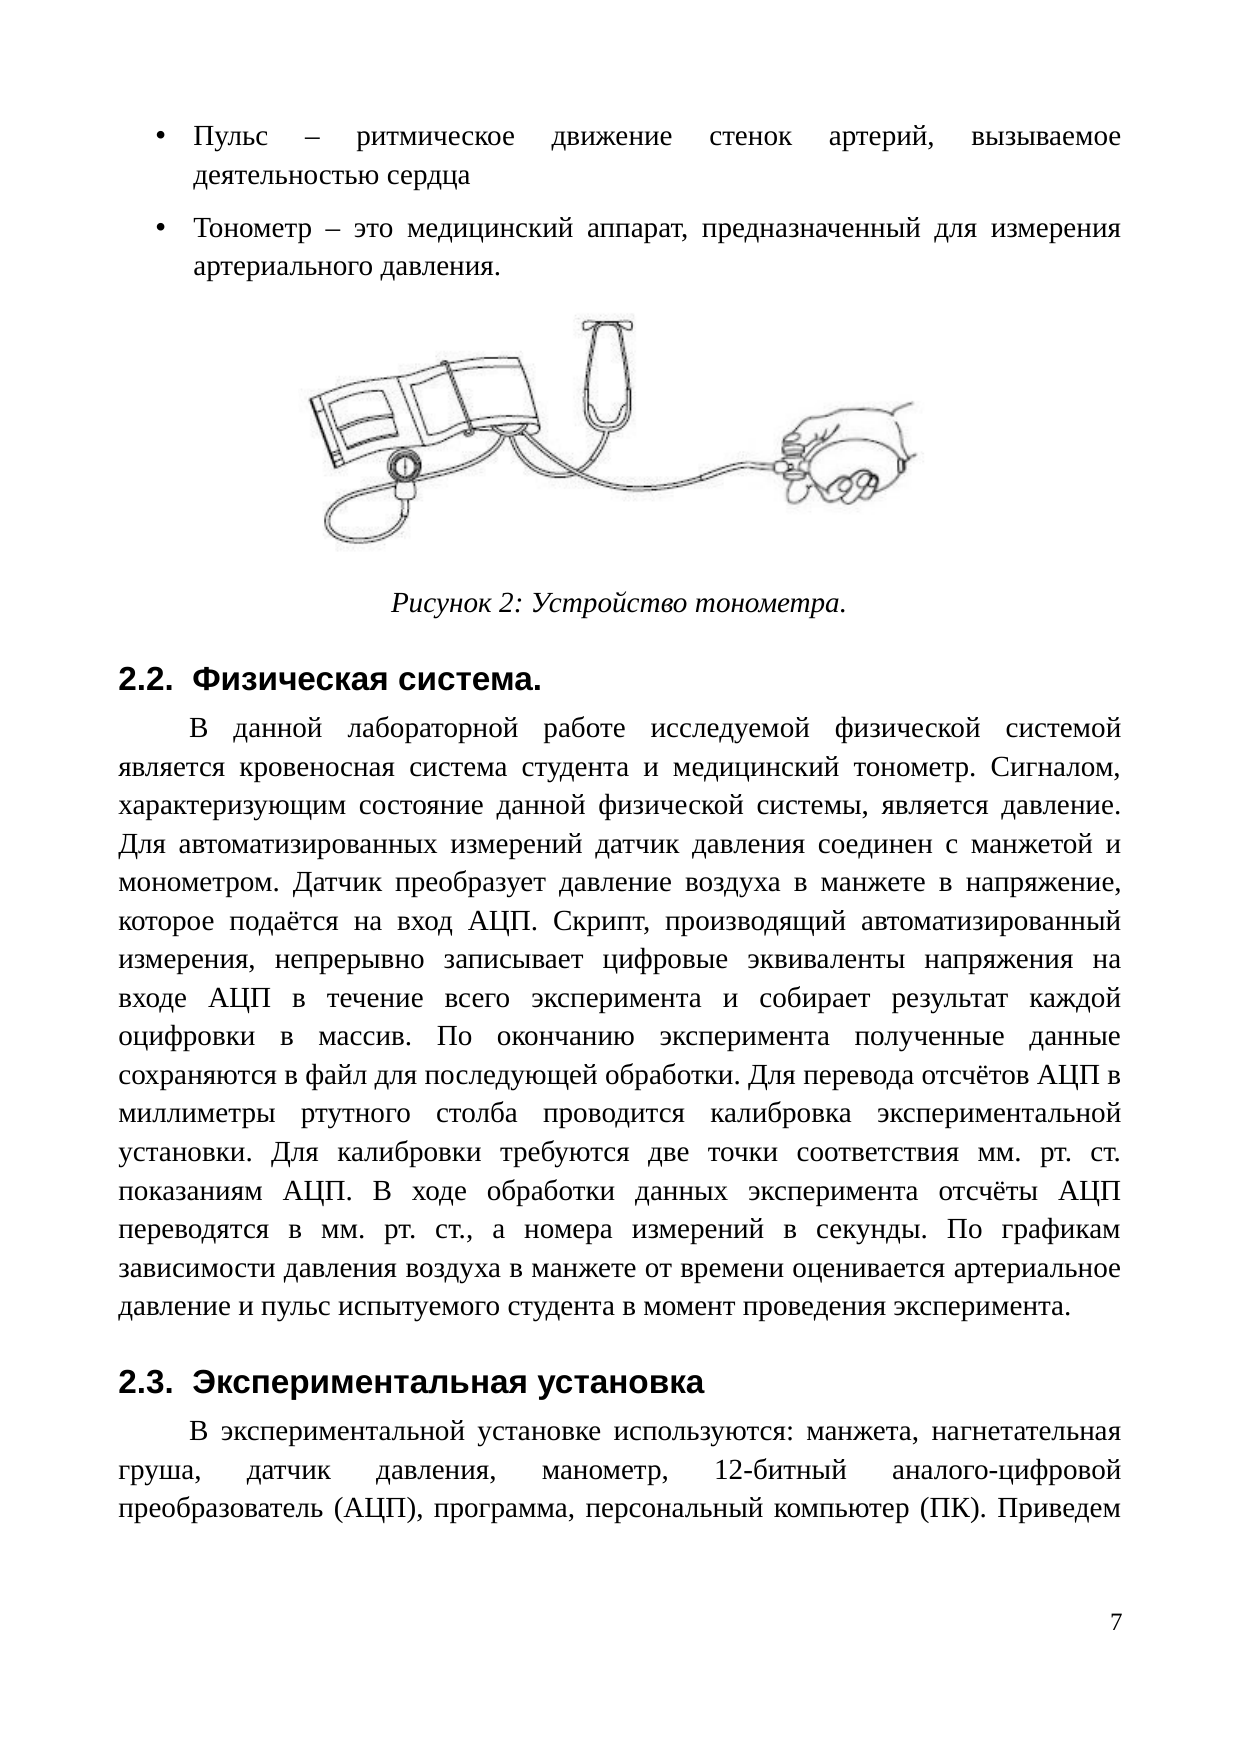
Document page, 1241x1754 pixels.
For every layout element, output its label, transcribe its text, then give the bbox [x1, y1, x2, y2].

text В экспериментальной установке используются: манжета, нагнетательная груша, датчик давления, манометр, 12-битный аналого-цифровой преобразователь (АЦП), программа, персональный компьютер (ПК). Приведем [118, 1413, 1122, 1524]
picture [298, 301, 943, 566]
list Пульс – ритмическое движение стенок артерий, вызываемое деятельностью сердца [156, 118, 1122, 190]
text В данной лабораторной работе исследуемой физической системой является кровеносная система студента и медицинский тонометр. Сигналом, характеризующим состояние данной физической системы, является давление. Для автоматизированных измерений датчик давления соединен с манжетой и монометром. Датчик преобразует давление воздуха в манжете в напряжение, которое подаётся на вход АЦП. Скрипт, производящий автоматизированный измерения, непрерывно записывает цифровые эквиваленты напряжения на входе АЦП в течение всего эксперимента и собирает результат каждой оцифровки в массив. По окончанию эксперимента полученные данные сохраняются в файл для последующей обработки. Для перевода отсчётов АЦП в миллиметры ртутного столба проводится калибровка экспериментальной установки. Для калибровки требуются две точки соответствия мм. рт. ст. показаниям АЦП. В ходе обработки данных эксперимента отсчёты АЦП переводятся в мм. рт. ст., а номера измерений в секунды. По графикам зависимости давления воздуха в манжете от времени оценивается артериальное давление и пульс испытуемого студента в момент проведения эксперимента. [118, 710, 1122, 1322]
subtitle Физическая система. [118, 659, 1122, 698]
text Рисунок 2: Устройство тонометра. [118, 585, 1122, 619]
list Тонометр – это медицинский аппарат, предназначенный для измерения артериального давления. [156, 210, 1122, 282]
subtitle Экспериментальная установка [118, 1362, 1122, 1401]
